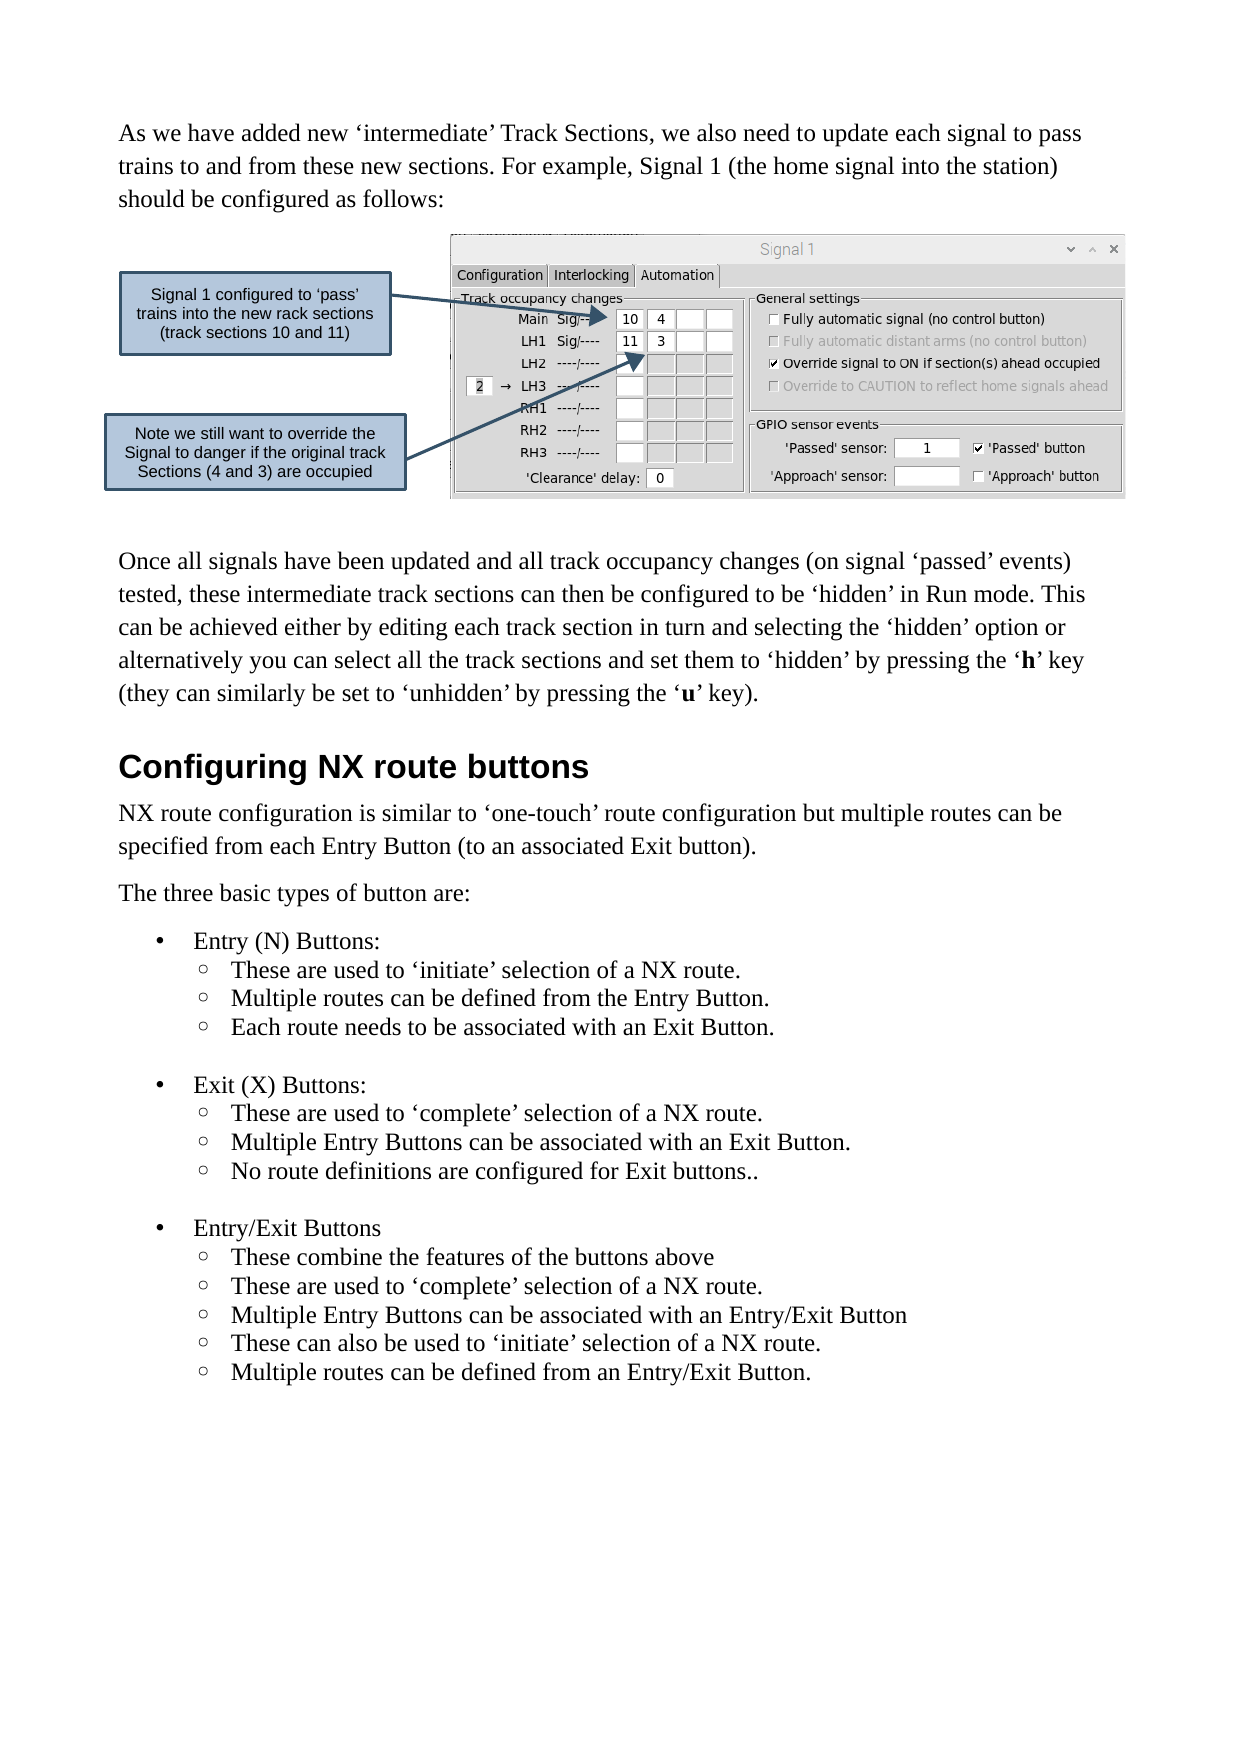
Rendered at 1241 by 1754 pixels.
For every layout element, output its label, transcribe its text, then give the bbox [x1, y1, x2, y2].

list Each route needs to be associated with an Exit Button. [193, 1012, 1122, 1041]
picture [450, 234, 1126, 499]
list No route definitions are configured for Exit buttons.. [193, 1156, 1122, 1185]
text Once all signals have been updated and all track occupancy changes (on signal ‘passed’ events) tested, these intermediate track sections can then be configured to be ‘hidden’ in Run mode. This can be achieved either by editing each track section in turn and selecting the ‘hidden’ option or alternatively you can select all the track sections and set them to ‘hidden’ by pressing the ‘h’ key (they can similarly be set to ‘unhidden’ by pressing the ‘u’ key). [118, 546, 1122, 707]
list Multiple Entry Buttons can be associated with an Entry/Exit Button [193, 1300, 1122, 1328]
list These combine the features of the buttons above [193, 1242, 1122, 1271]
list These can also be used to ‘initiate’ selection of a NX route. [193, 1328, 1122, 1357]
list Multiple routes can be defined from an Entry/Exit Button. [193, 1357, 1122, 1386]
text NX route configuration is similar to ‘one-touch’ route configuration but multiple routes can be specified from each Entry Button (to an associated Exit button). [118, 798, 1122, 859]
list Multiple routes can be defined from the Entry Button. [193, 983, 1122, 1012]
list These are used to ‘initiate’ selection of a NX route. [193, 955, 1122, 983]
list Exit (X) Buttons: [156, 1070, 1122, 1098]
list Multiple Entry Buttons can be associated with an Exit Button. [193, 1127, 1122, 1156]
list These are used to ‘complete’ selection of a NX route. [193, 1271, 1122, 1300]
list Entry/Exit Buttons [156, 1213, 1122, 1242]
text The three basic types of button are: [118, 878, 1122, 907]
list Entry (N) Buttons: [156, 926, 1122, 955]
text As we have added new ‘intermediate’ Track Sections, we also need to update each signal to pass trains to and from these new sections. For example, Signal 1 (the home signal into the station) should be configured as follows: [118, 118, 1122, 213]
list These are used to ‘complete’ selection of a NX route. [193, 1098, 1122, 1127]
subtitle Configuring NX route buttons [118, 747, 1122, 785]
